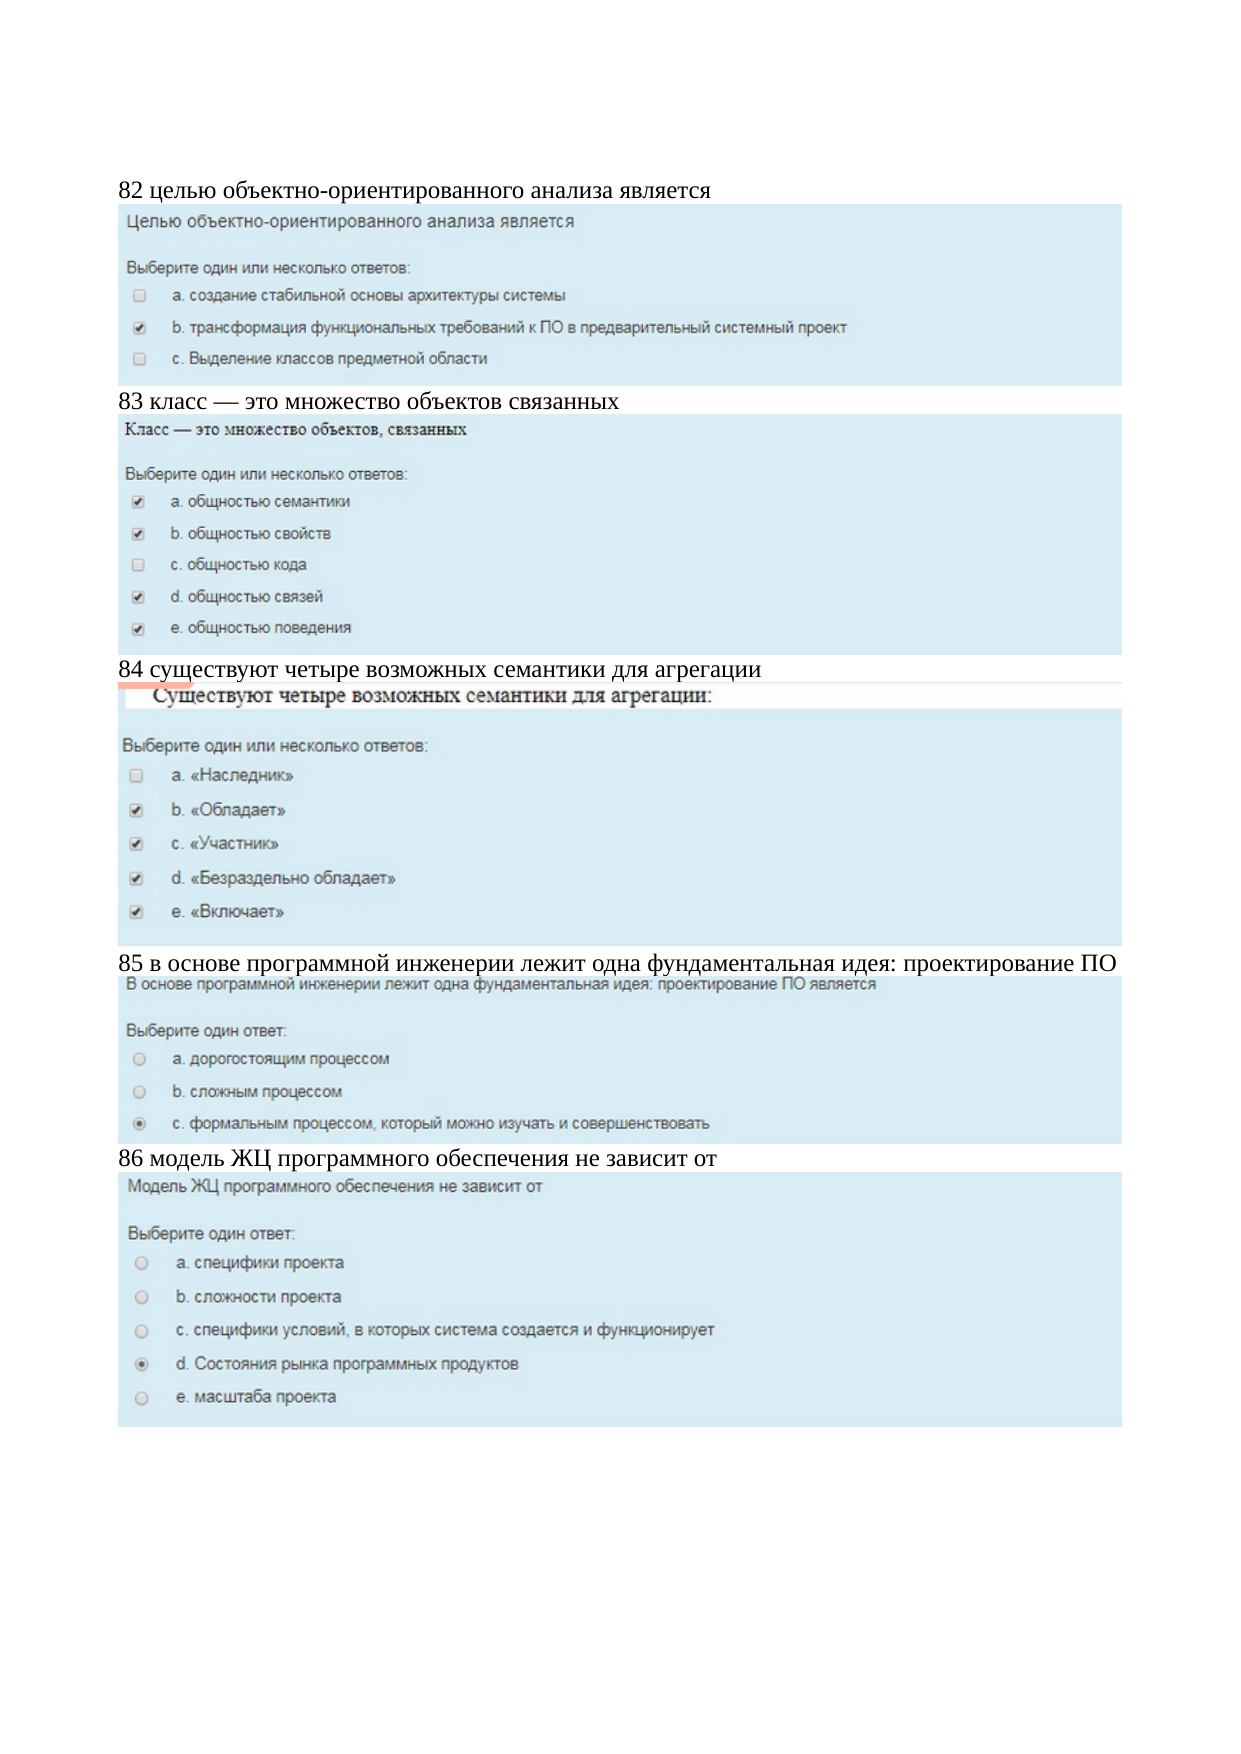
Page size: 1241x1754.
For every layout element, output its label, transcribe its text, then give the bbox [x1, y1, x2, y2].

text 86 модель ЖЦ программного обеспечения не зависит от [118, 1144, 1122, 1172]
text 83 класс — это множество объектов связанных [118, 386, 1122, 414]
text 85 в основе программной инженерии лежит одна фундаментальная идея: проектирование ПО [118, 948, 1122, 976]
picture [118, 1172, 1123, 1427]
picture [118, 204, 1123, 386]
picture [118, 414, 1123, 655]
text 82 целью объектно-ориентированного анализа является [118, 176, 1122, 204]
text 84 существуют четыре возможных семантики для агрегации [118, 655, 1122, 682]
picture [118, 976, 1123, 1144]
picture [118, 682, 1123, 948]
